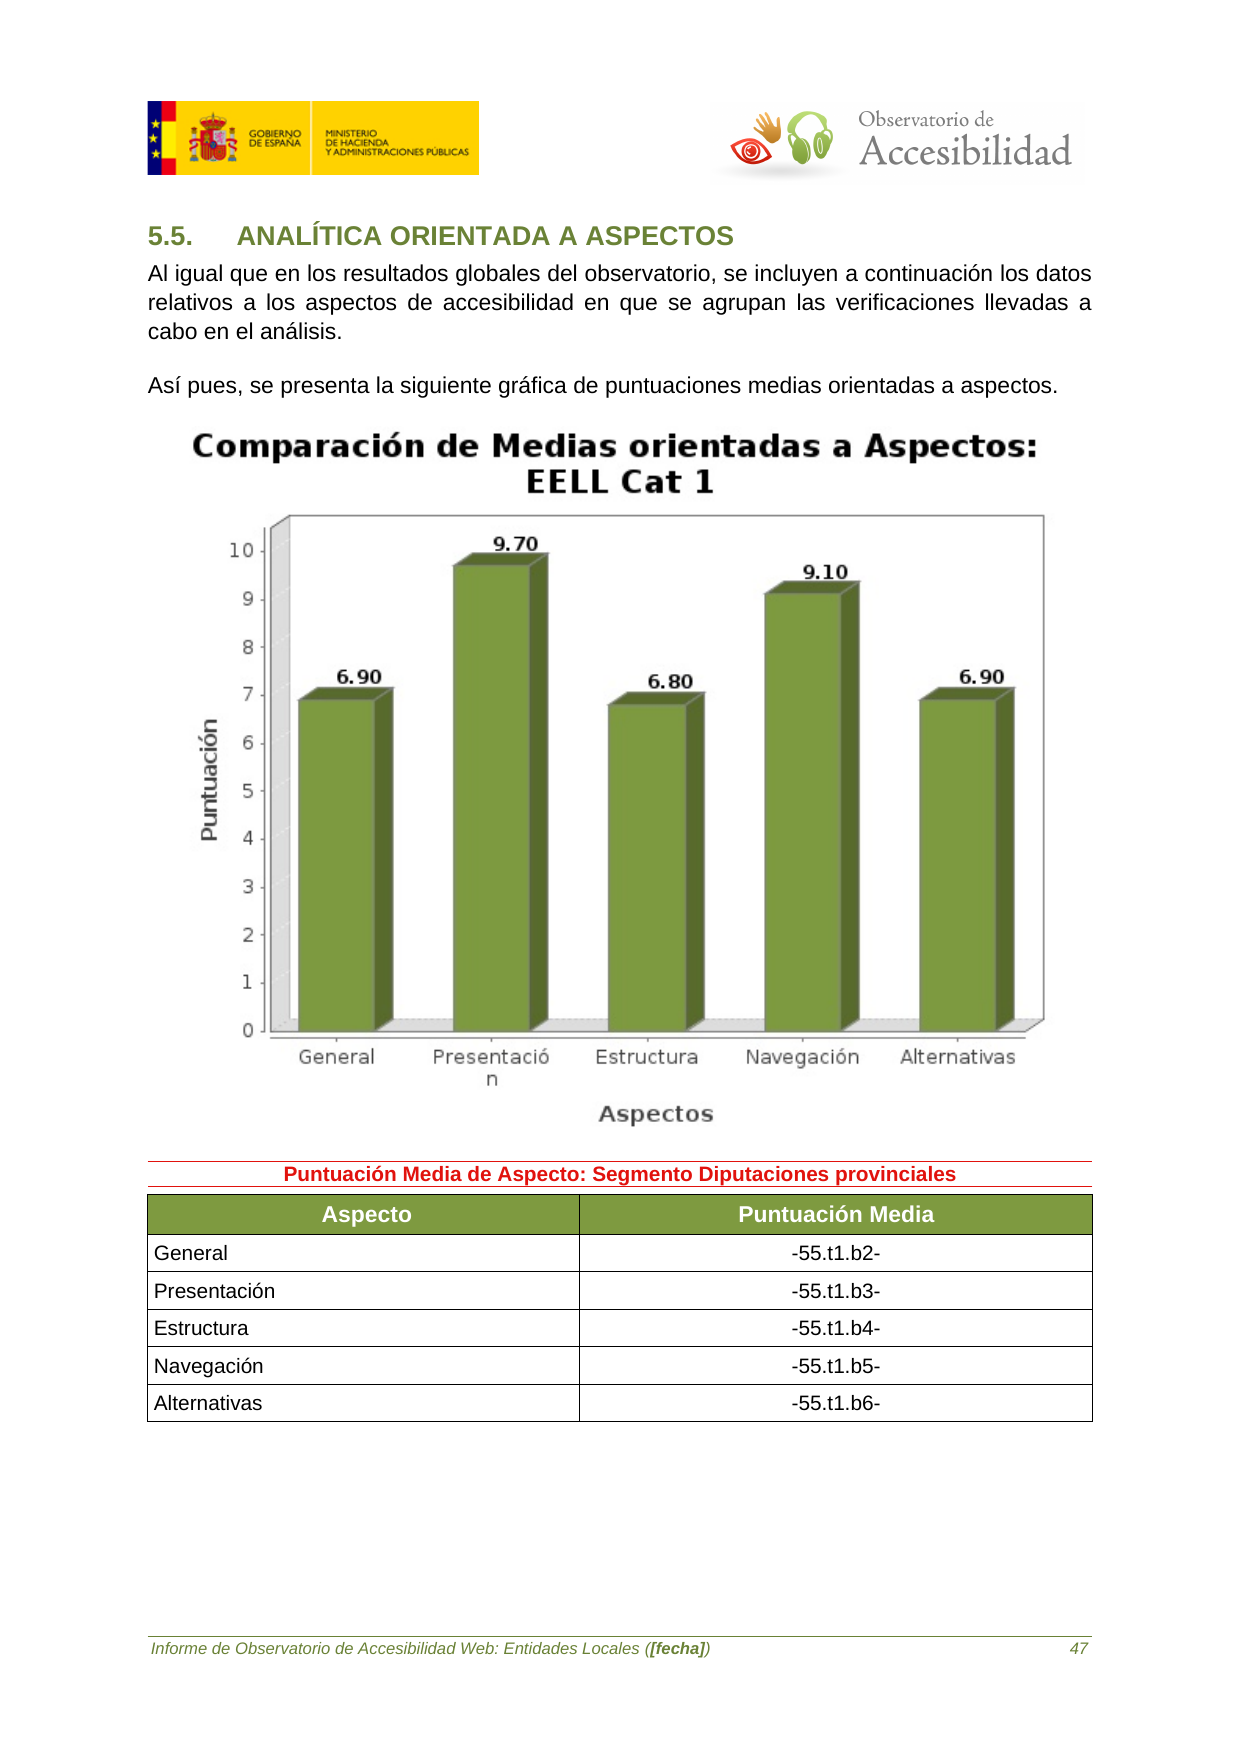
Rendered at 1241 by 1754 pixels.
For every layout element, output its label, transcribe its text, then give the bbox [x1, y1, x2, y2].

table_cell -55.t1.b4- [580, 1310, 1092, 1346]
picture [147, 101, 479, 175]
table_cell -55.t1.b3- [580, 1272, 1092, 1309]
table_cell Navegación [148, 1347, 579, 1384]
table_header Puntuación Media [580, 1195, 1092, 1234]
table_cell Alternativas [148, 1385, 579, 1421]
picture [710, 102, 1086, 185]
text Así pues, se presenta la siguiente gráfica de puntuaciones medias orientadas a aspectos. [148, 372, 1092, 398]
text Al igual que en los resultados globales del observatorio, se incluyen a continuación los datos relativos a los aspectos de accesibilidad en que se agrupan las verificaciones llevadas a cabo en el análisis. [148, 260, 1092, 344]
table_cell Presentación [148, 1272, 579, 1309]
table_header Aspecto [148, 1195, 579, 1234]
table_cell -55.t1.b6- [580, 1385, 1092, 1421]
table_cell Estructura [148, 1310, 579, 1346]
table_cell -55.t1.b2- [580, 1235, 1092, 1271]
text Puntuación Media de Aspecto: Segmento Diputaciones provinciales [148, 1162, 1092, 1186]
subtitle Analítica orientada a aspectos [148, 220, 1092, 251]
picture [178, 426, 1062, 1136]
table_cell General [148, 1235, 579, 1271]
table_cell -55.t1.b5- [580, 1347, 1092, 1384]
